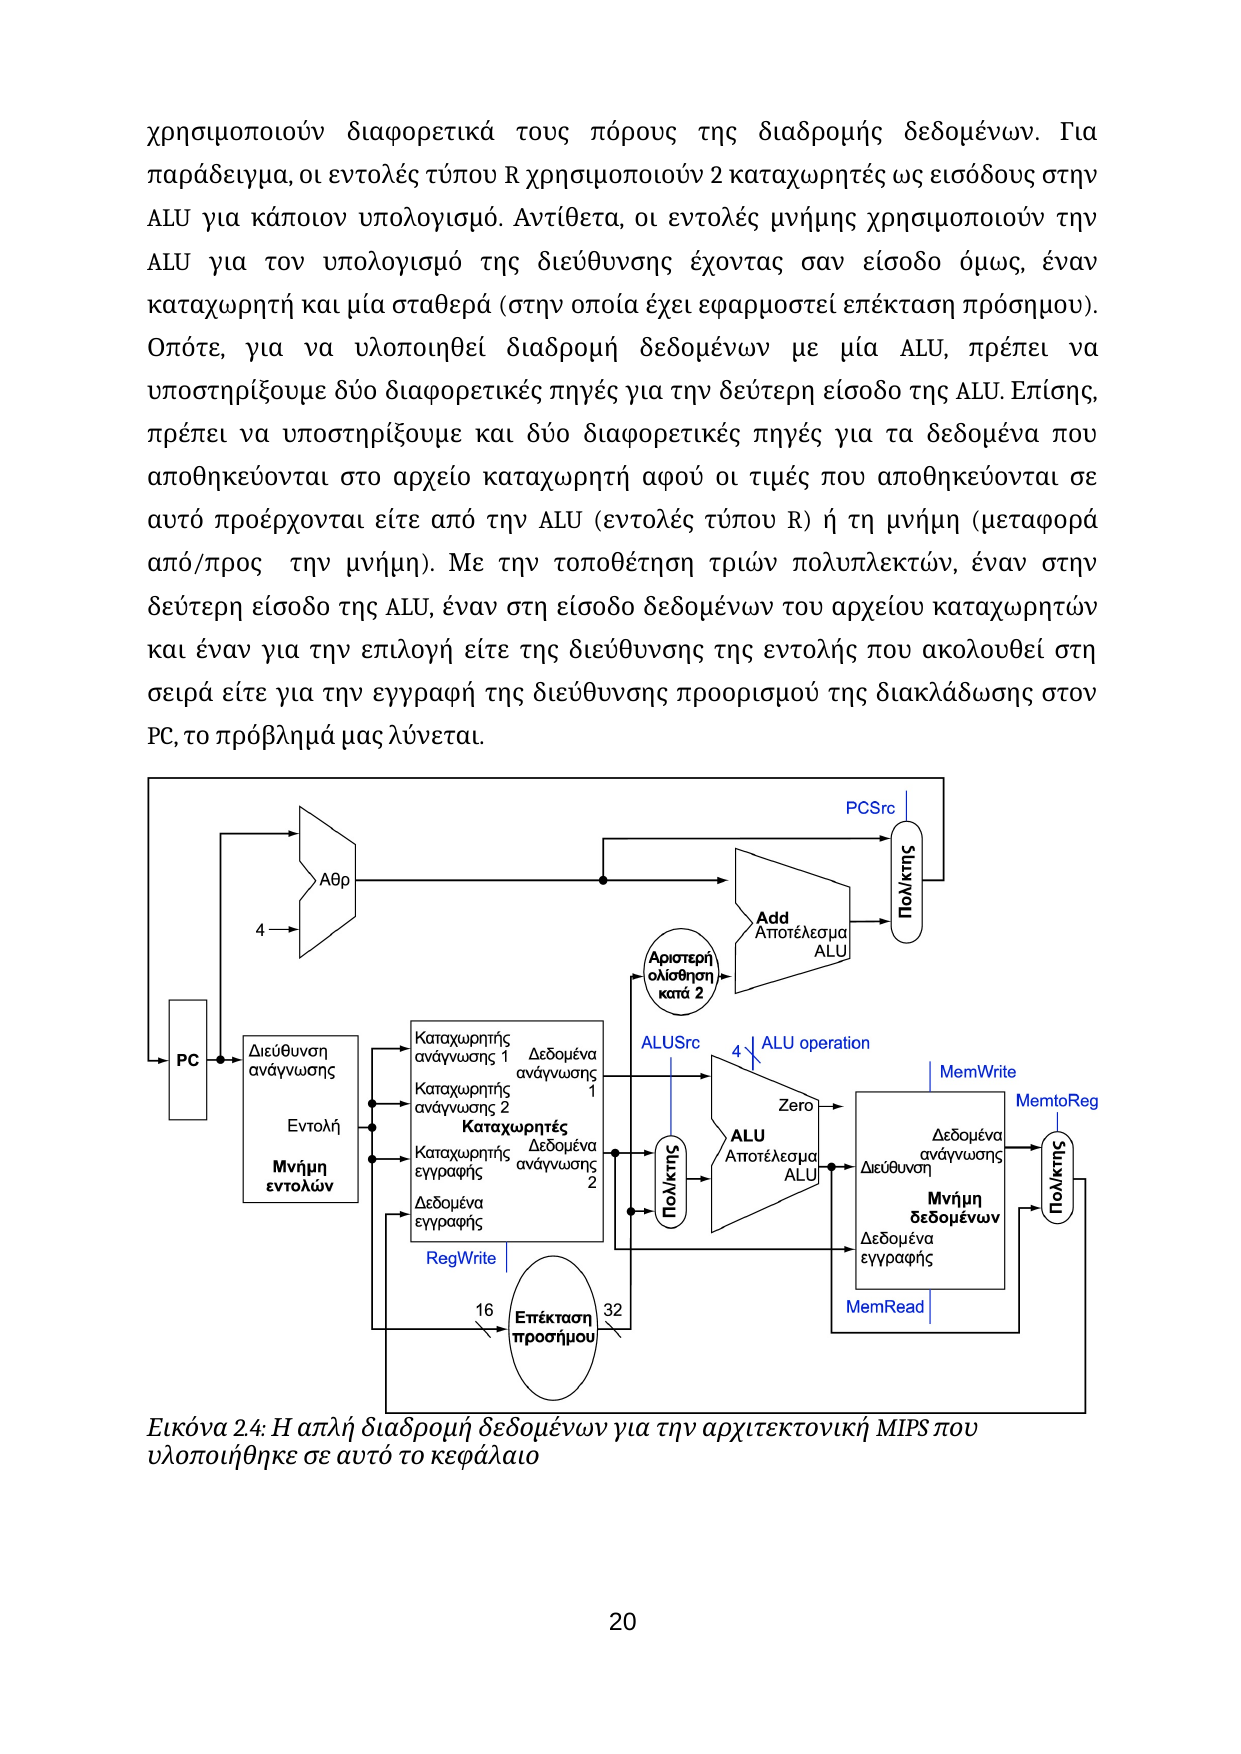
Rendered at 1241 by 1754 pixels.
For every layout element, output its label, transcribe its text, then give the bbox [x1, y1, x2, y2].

text Εικόνα 2.4: Η απλή διαδρομή δεδομένων για την αρχιτεκτονική MIPS που υλοποιήθηκε σε αυτό το κεφάλαιο [147, 1414, 1098, 1471]
picture [146, 775, 1099, 1414]
text χρησιμοποιούν διαφορετικά τους πόρους της διαδρομής δεδομένων. Για παράδειγμα, οι εντολές τύπου R χρησιμοποιούν 2 καταχωρητές ως εισόδους στην ALU για κάποιον υπολογισμό. Αντίθετα, οι εντολές μνήμης χρησιμοποιούν την ALU για τον υπολογισμό της διεύθυνσης έχοντας σαν είσοδο όμως, έναν καταχωρητή και μία σταθερά (στην οποία έχει εφαρμοστεί επέκταση πρόσημου). Οπότε, για να υλοποιηθεί διαδρομή δεδομένων με μία ALU, πρέπει να υποστηρίξουμε δύο διαφορετικές πηγές για την δεύτερη είσοδο της ALU. Επίσης, πρέπει να υποστηρίξουμε και δύο διαφορετικές πηγές για τα δεδομένα που αποθηκεύονται στο αρχείο καταχωρητή αφού οι τιμές που αποθηκεύονται σε αυτό προέρχονται είτε από την ALU (εντολές τύπου R) ή τη μνήμη (μεταφορά από/προς την μνήμη). Με την τοποθέτηση τριών πολυπλεκτών, έναν στην δεύτερη είσοδο της ALU, έναν στη είσοδο δεδομένων του αρχείου καταχωρητών και έναν για την επιλογή είτε της διεύθυνσης της εντολής που ακολουθεί στη σειρά είτε για την εγγραφή της διεύθυνσης προορισμού της διακλάδωσης στον PC, το πρόβλημά μας λύνεται. [147, 118, 1098, 751]
